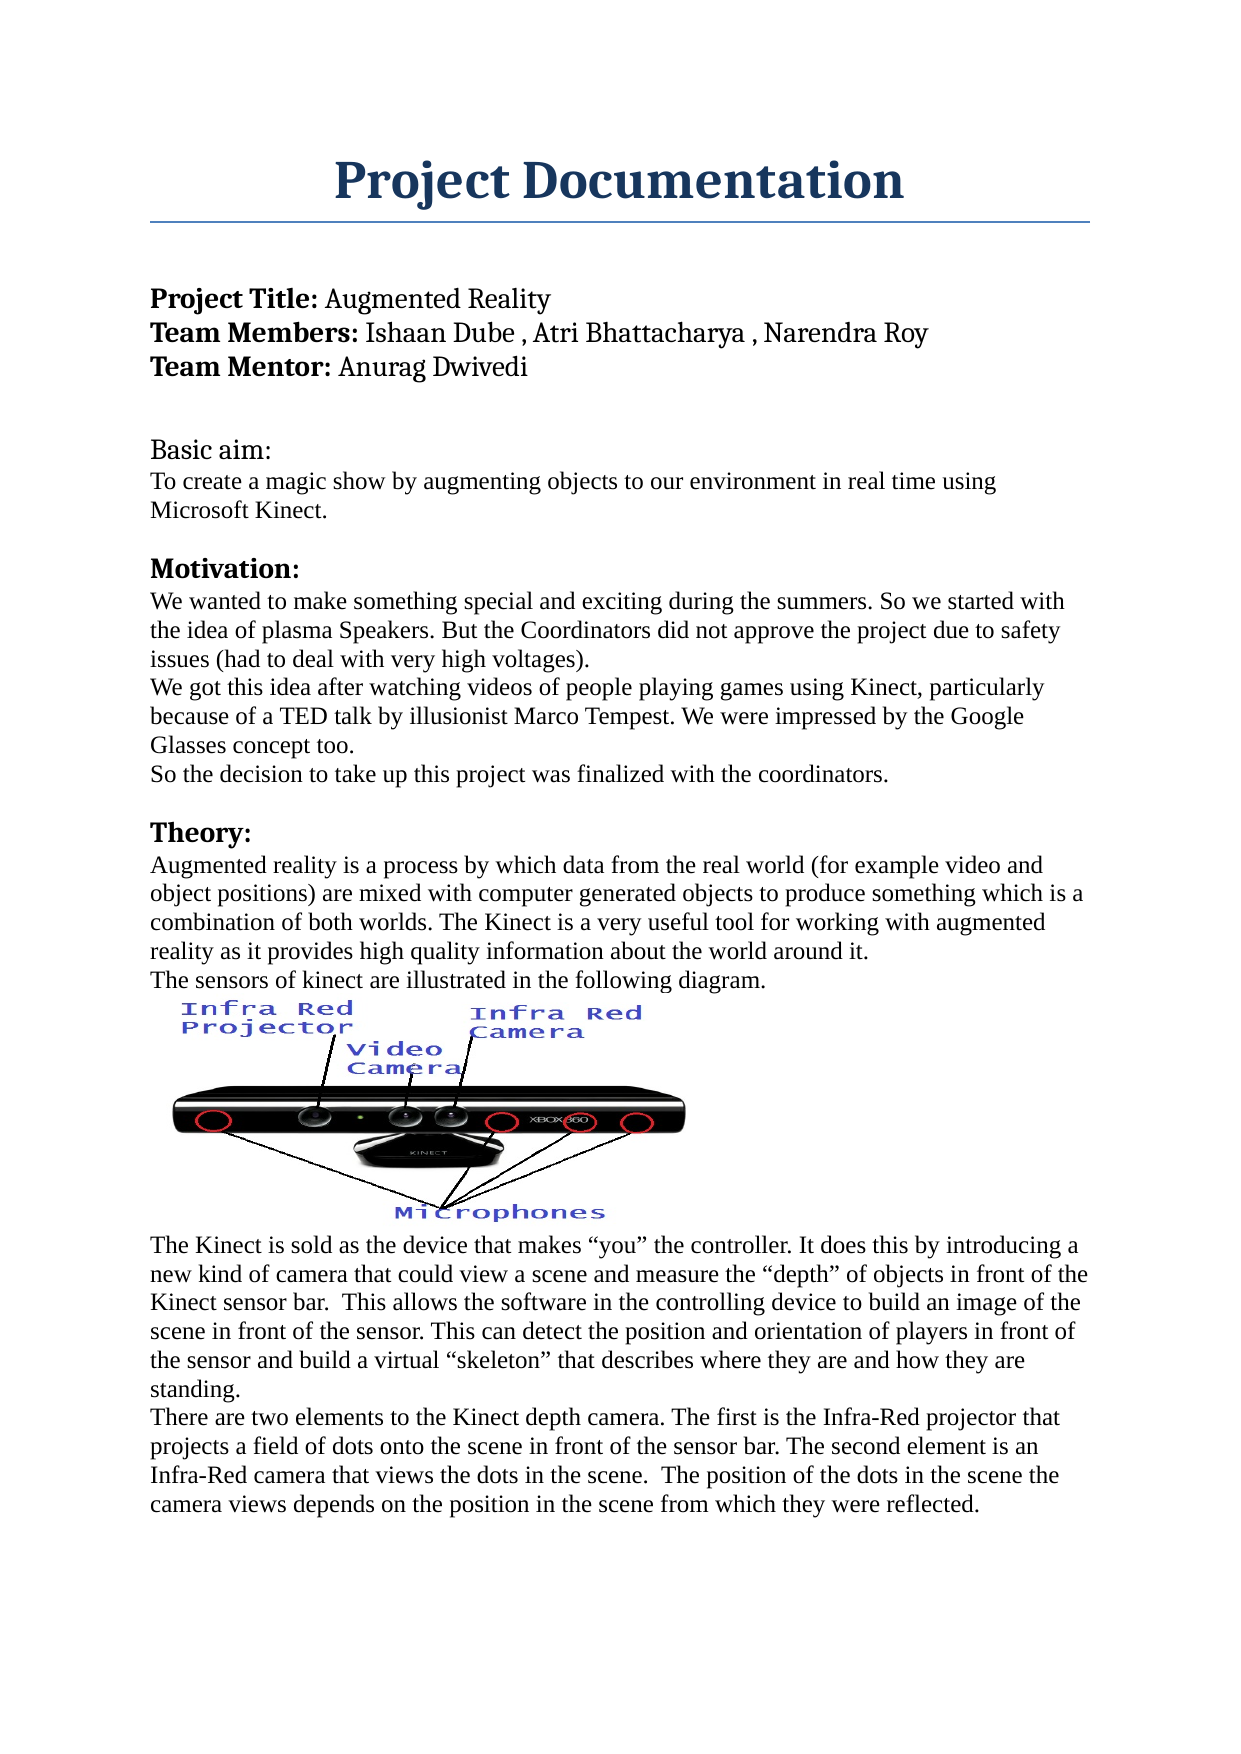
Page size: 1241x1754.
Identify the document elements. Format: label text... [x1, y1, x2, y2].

title Project Documentation [150, 150, 1090, 221]
text The Kinect is sold as the device that makes “you” the controller. It does this by introducing a new kind of camera that could view a scene and measure the “depth” of objects in front of the Kinect sensor bar. This allows the software in the controlling device to build an image of the scene in front of the sensor. This can detect the position and orientation of players in front of the sensor and build a virtual “skeleton” that describes where they are and how they are standing. [150, 1230, 1090, 1402]
text Team Members: Ishaan Dube , Atri Bhattacharya , Narendra Roy [150, 316, 1090, 350]
picture [150, 993, 690, 1230]
text To create a magic show by augmenting objects to our environment in real time using Microsoft Kinect. [150, 466, 1090, 524]
subtitle Basic aim: [150, 433, 1090, 466]
text So the decision to take up this project was finalized with the coordinators. [150, 759, 1090, 787]
text We got this idea after watching videos of people playing games using Kinect, particularly because of a TED talk by illusionist Marco Tempest. We were impressed by the Google Glasses concept too. [150, 672, 1090, 759]
text Motivation: [150, 553, 1090, 586]
text There are two elements to the Kinect depth camera. The first is the Infra-Red projector that projects a field of dots onto the scene in front of the sensor bar. The second element is an Infra-Red camera that views the dots in the scene. The position of the dots in the scene the camera views depends on the position in the scene from which they were reflected. [150, 1402, 1090, 1517]
text The sensors of kinect are illustrated in the following diagram. [150, 965, 1090, 993]
text Theory: [150, 816, 1090, 850]
text We wanted to make something special and exciting during the summers. So we started with the idea of plasma Speakers. But the Coordinators did not approve the project due to safety issues (had to deal with very high voltages). [150, 586, 1090, 672]
text Team Mentor: Anurag Dwivedi [150, 350, 1090, 383]
text Project Title: Augmented Reality [150, 283, 1090, 316]
text Augmented reality is a process by which data from the real world (for example video and object positions) are mixed with computer generated objects to produce something which is a combination of both worlds. The Kinect is a very useful tool for working with augmented reality as it provides high quality information about the world around it. [150, 850, 1090, 965]
